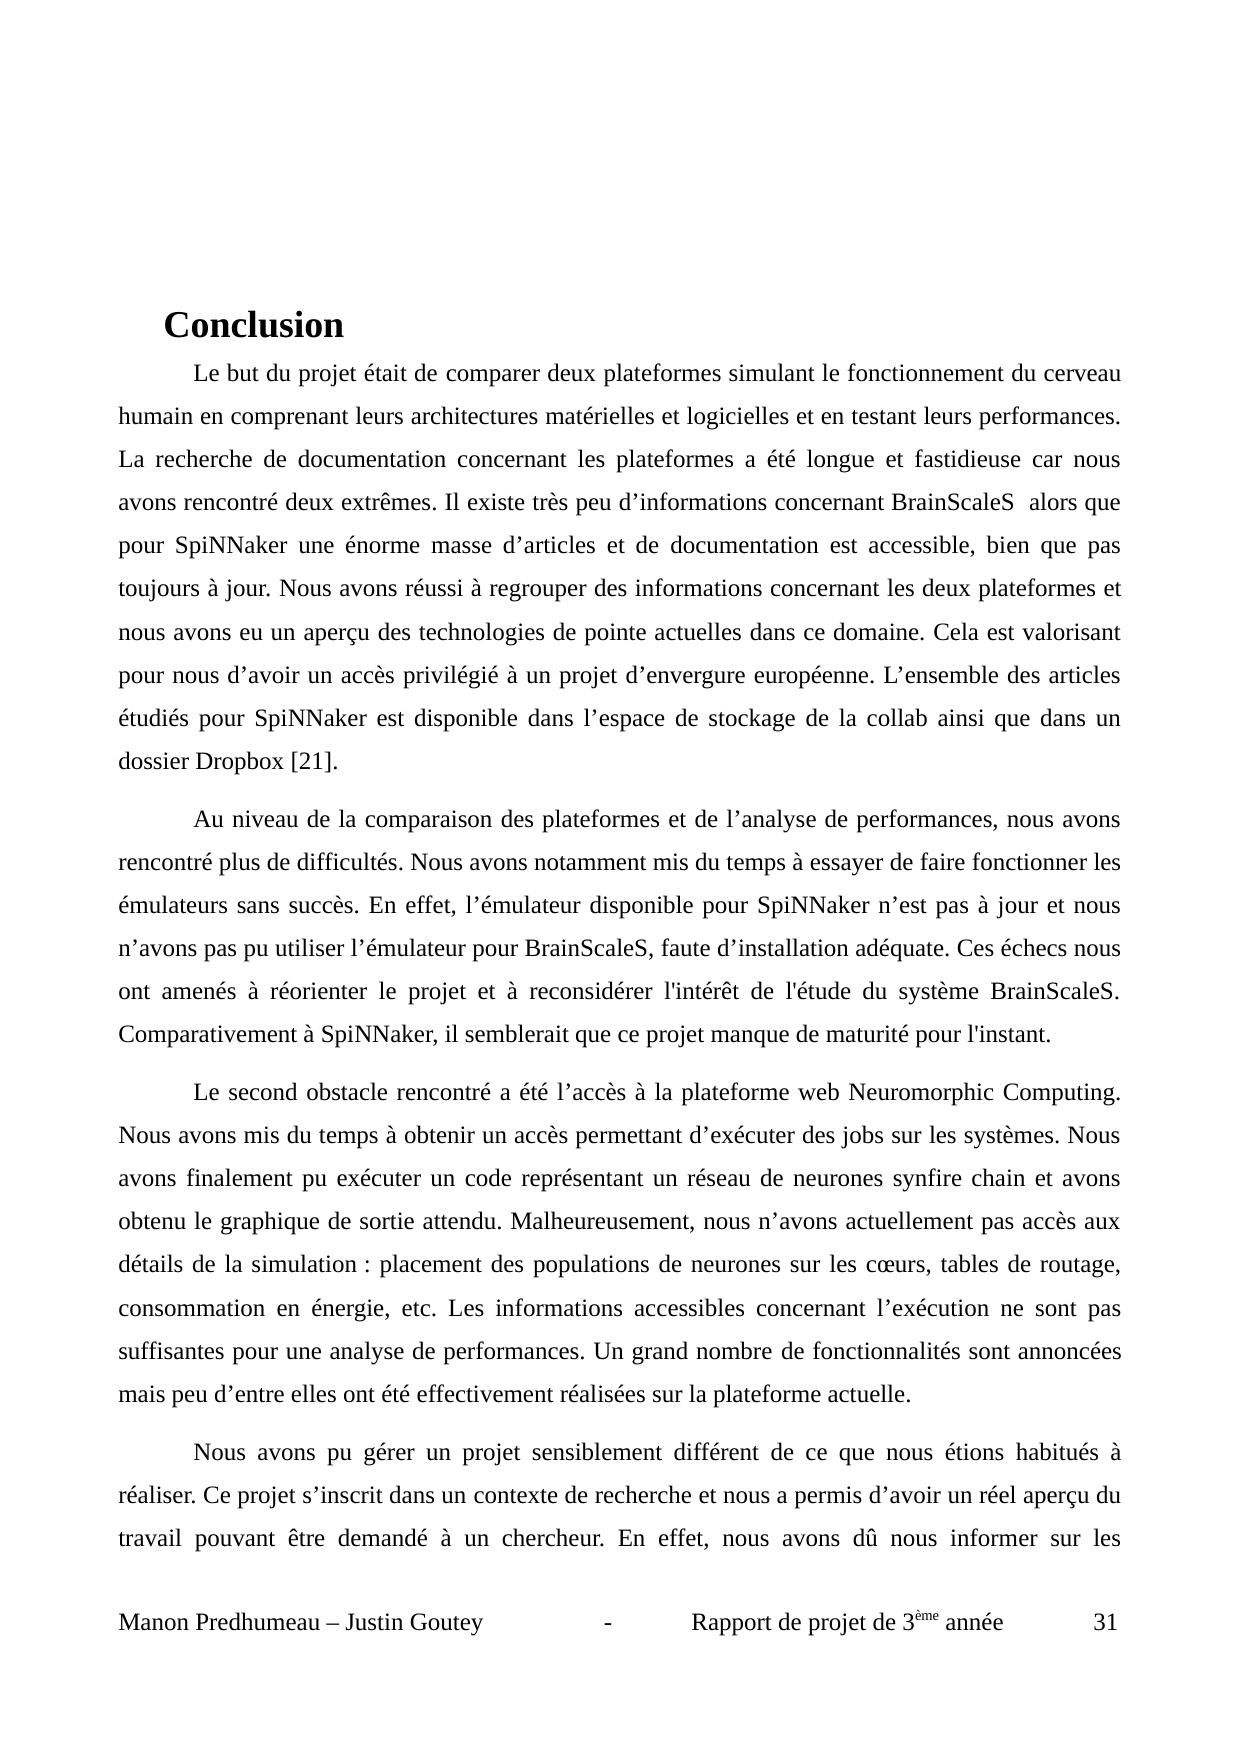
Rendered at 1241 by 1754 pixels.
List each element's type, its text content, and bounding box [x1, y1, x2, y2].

subtitle Conclusion [118, 302, 1122, 345]
text Au niveau de la comparaison des plateformes et de l’analyse de performances, nous avons rencontré plus de difficultés. Nous avons notamment mis du temps à essayer de faire fonctionner les émulateurs sans succès. En effet, l’émulateur disponible pour SpiNNaker n’est pas à jour et nous n’avons pas pu utiliser l’émulateur pour BrainScaleS, faute d’installation adéquate. Ces échecs nous ont amenés à réorienter le projet et à reconsidérer l'intérêt de l'étude du système BrainScaleS. Comparativement à SpiNNaker, il semblerait que ce projet manque de maturité pour l'instant. [118, 804, 1122, 1048]
text Le but du projet était de comparer deux plateformes simulant le fonctionnement du cerveau humain en comprenant leurs architectures matérielles et logicielles et en testant leurs performances. La recherche de documentation concernant les plateformes a été longue et fastidieuse car nous avons rencontré deux extrêmes. Il existe très peu d’informations concernant BrainScaleS alors que pour SpiNNaker une énorme masse d’articles et de documentation est accessible, bien que pas toujours à jour. Nous avons réussi à regrouper des informations concernant les deux plateformes et nous avons eu un aperçu des technologies de pointe actuelles dans ce domaine. Cela est valorisant pour nous d’avoir un accès privilégié à un projet d’envergure européenne. L’ensemble des articles étudiés pour SpiNNaker est disponible dans l’espace de stockage de la collab ainsi que dans un dossier Dropbox [21]. [118, 358, 1122, 775]
text Le second obstacle rencontré a été l’accès à la plateforme web Neuromorphic Computing. Nous avons mis du temps à obtenir un accès permettant d’exécuter des jobs sur les systèmes. Nous avons finalement pu exécuter un code représentant un réseau de neurones synfire chain et avons obtenu le graphique de sortie attendu. Malheureusement, nous n’avons actuellement pas accès aux détails de la simulation : placement des populations de neurones sur les cœurs, tables de routage, consommation en énergie, etc. Les informations accessibles concernant l’exécution ne sont pas suffisantes pour une analyse de performances. Un grand nombre de fonctionnalités sont annoncées mais peu d’entre elles ont été effectivement réalisées sur la plateforme actuelle. [118, 1077, 1122, 1408]
text Nous avons pu gérer un projet sensiblement différent de ce que nous étions habitués à réaliser. Ce projet s’inscrit dans un contexte de recherche et nous a permis d’avoir un réel aperçu du travail pouvant être demandé à un chercheur. En effet, nous avons dû nous informer sur les [118, 1437, 1122, 1552]
